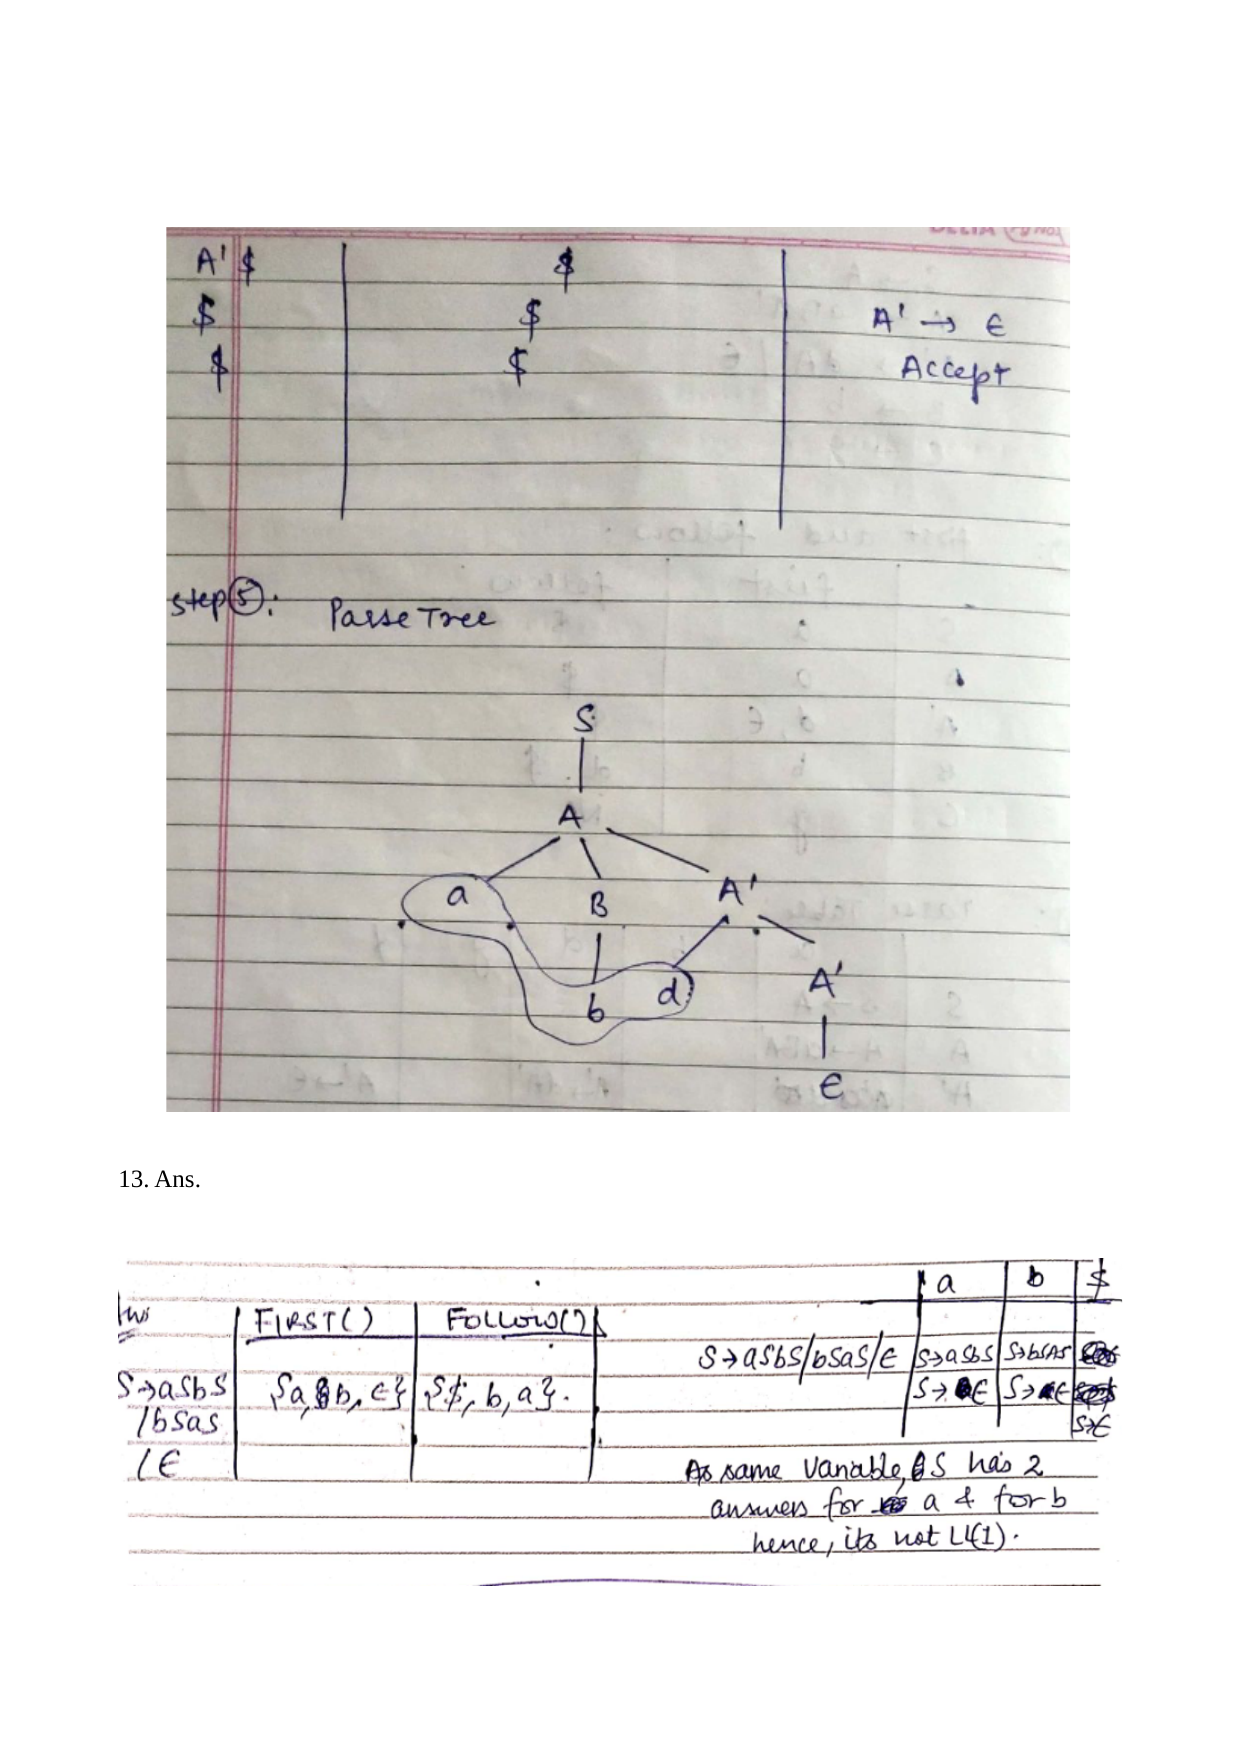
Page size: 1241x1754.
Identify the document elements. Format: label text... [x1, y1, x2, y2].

picture [166, 227, 1071, 1112]
text 13. Ans. [118, 1164, 1122, 1192]
picture [118, 1258, 1123, 1586]
